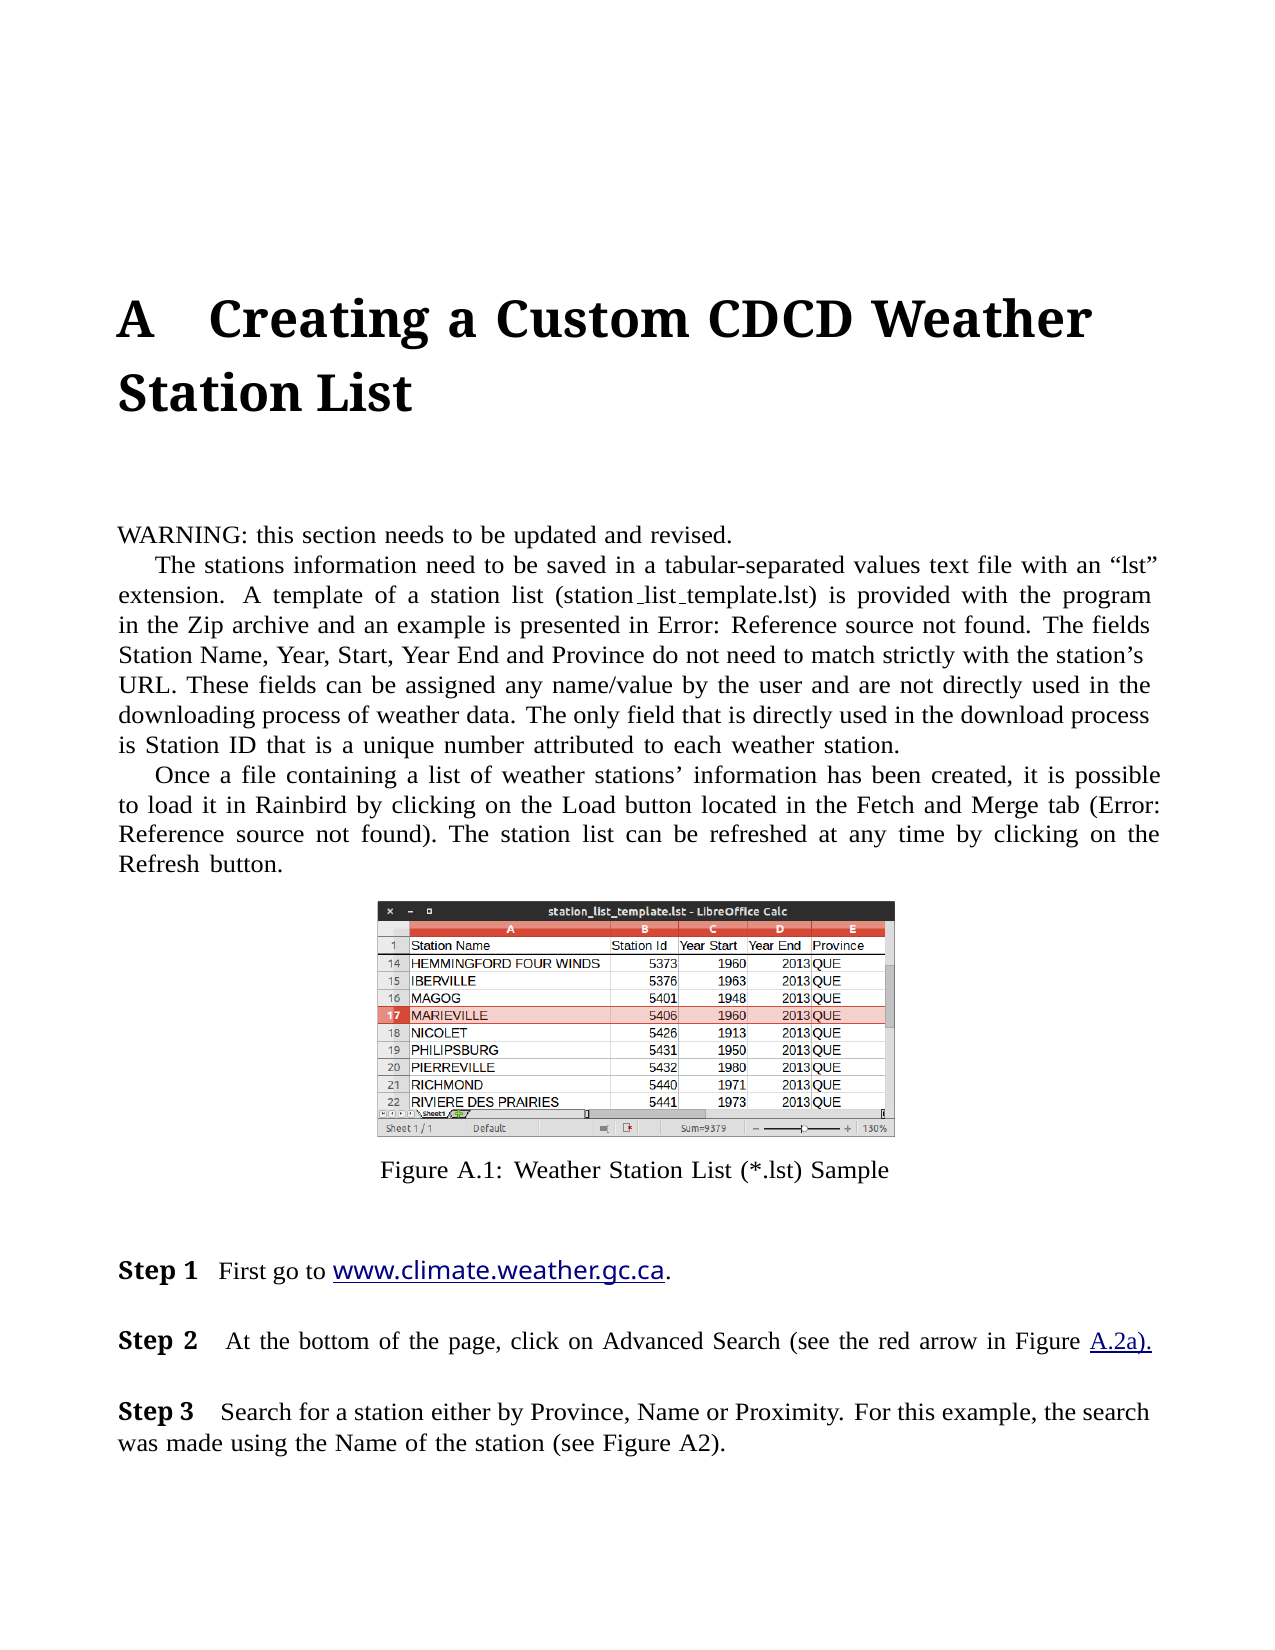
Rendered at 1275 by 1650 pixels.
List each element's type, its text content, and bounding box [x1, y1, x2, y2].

subtitle Creating a Custom CDCD Weather Station List [116, 283, 1125, 427]
text The stations information need to be saved in a tabular-separated values text file with an “lst” extension. A template of a station list (station list template.lst) is provided with the program in the Zip archive and an example is presented in Error: Reference source not found. The fields Station Name, Year, Start, Year End and Province do not need to match strictly with the station’s URL. These fields can be assigned any name/value by the user and are not directly used in the downloading process of weather data. The only field that is directly used in the download process is Station ID that is a unique number attributed to each weather station. [118, 551, 1165, 759]
picture [377, 901, 895, 1137]
text Step 3 Search for a station either by Province, Name or Proximity. For this example, the search was made using the Name of the station (see Figure A2). [117, 1393, 1157, 1457]
text Once a file containing a list of weather stations’ information has been created, it is possible to load it in Rainbird by clicking on the Load button located in the Fetch and Merge tab (Error: Reference source not found). The station list can be refreshed at any time by clicking on the Refresh button. [118, 760, 1161, 878]
text WARNING: this section needs to be updated and revised. [117, 520, 1175, 549]
text Figure A.1: Weather Station List (*.lst) Sample [118, 1156, 1175, 1184]
text Step 2 At the bottom of the page, click on Advanced Search (see the red arrow in Figure A.2a). [117, 1323, 1175, 1357]
text Step 1 First go to www.climate.weather.gc.ca. [118, 1253, 1175, 1287]
